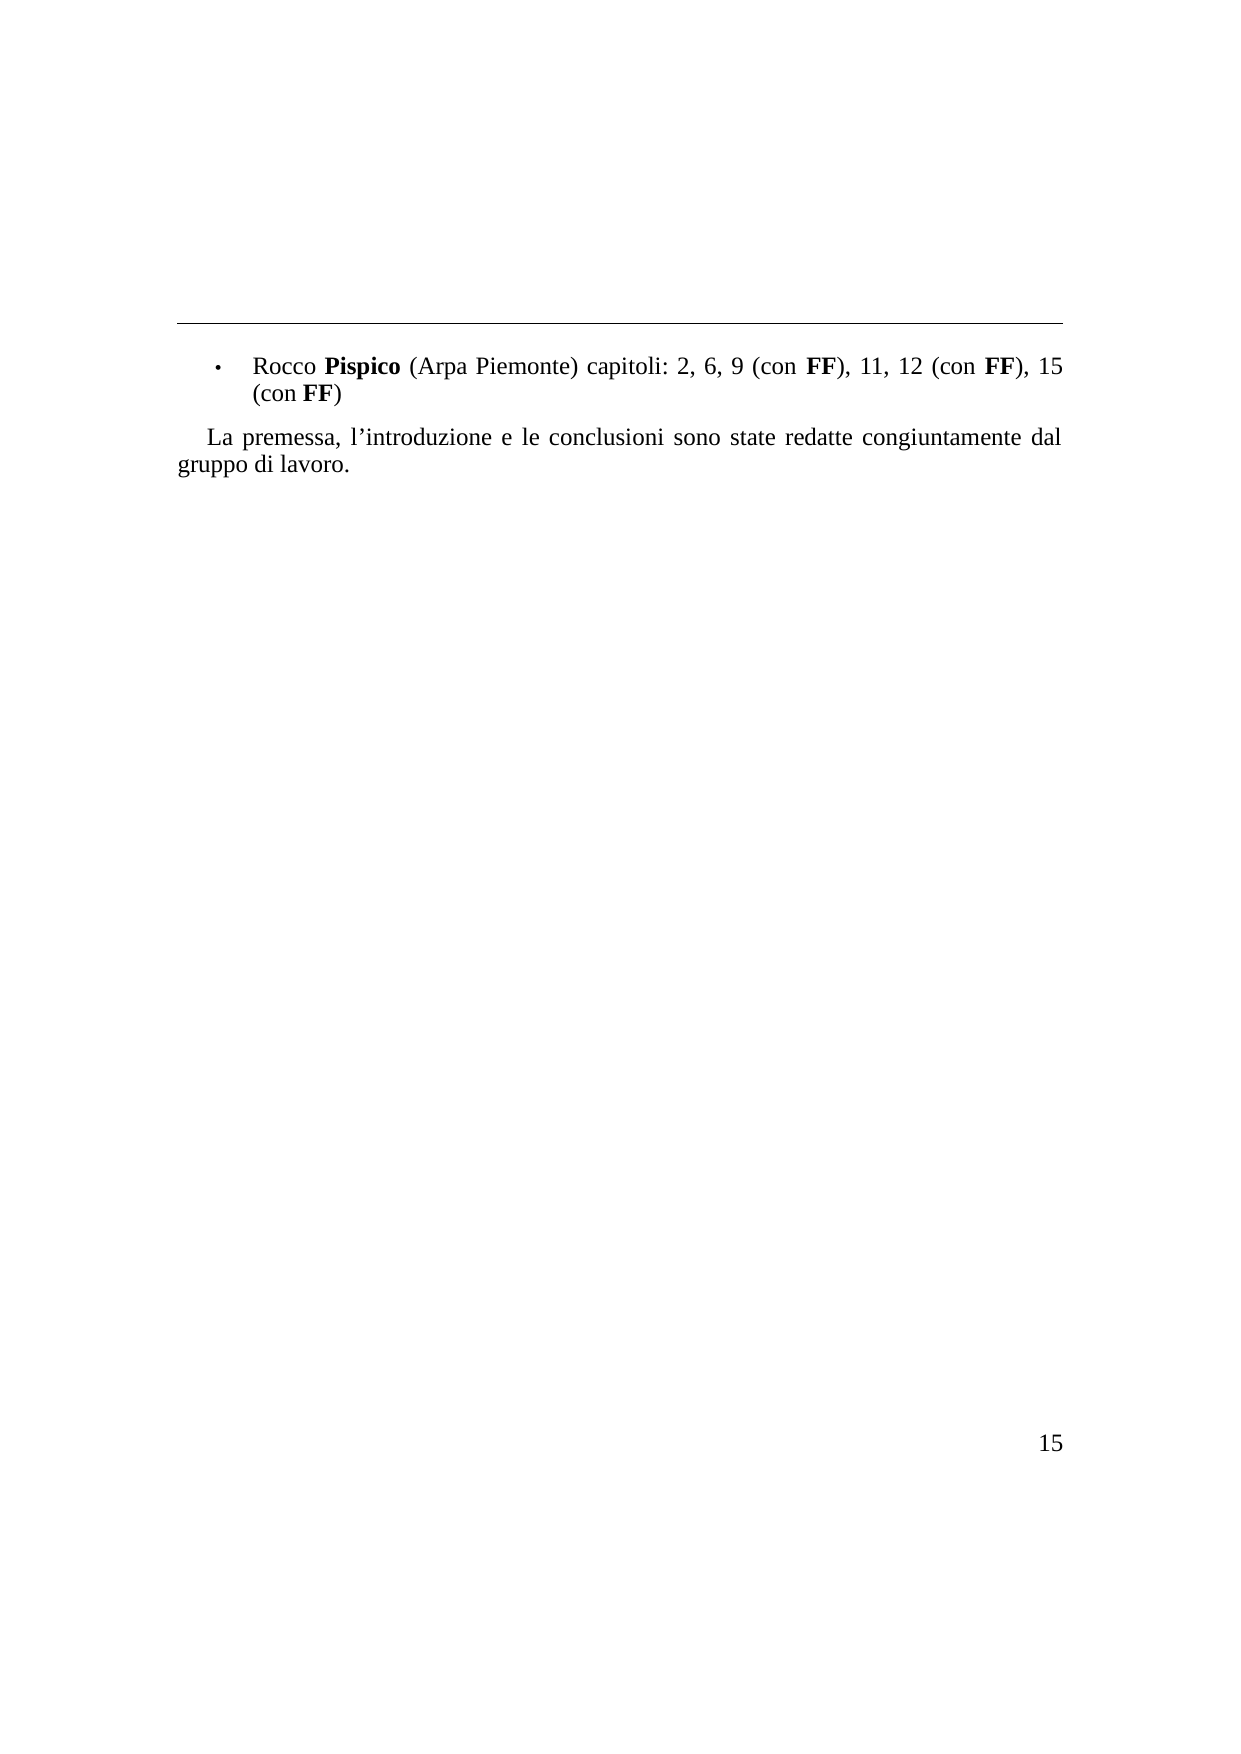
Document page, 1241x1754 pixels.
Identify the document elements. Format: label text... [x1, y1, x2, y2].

list Rocco Pispico (Arpa Piemonte) capitoli: 2, 6, 9 (con FF), 11, 12 (con FF), 15 (con FF) [215, 353, 1063, 407]
text La premessa, l’introduzione e le conclusioni sono state redatte congiuntamente dal gruppo di lavoro. [177, 423, 1063, 478]
